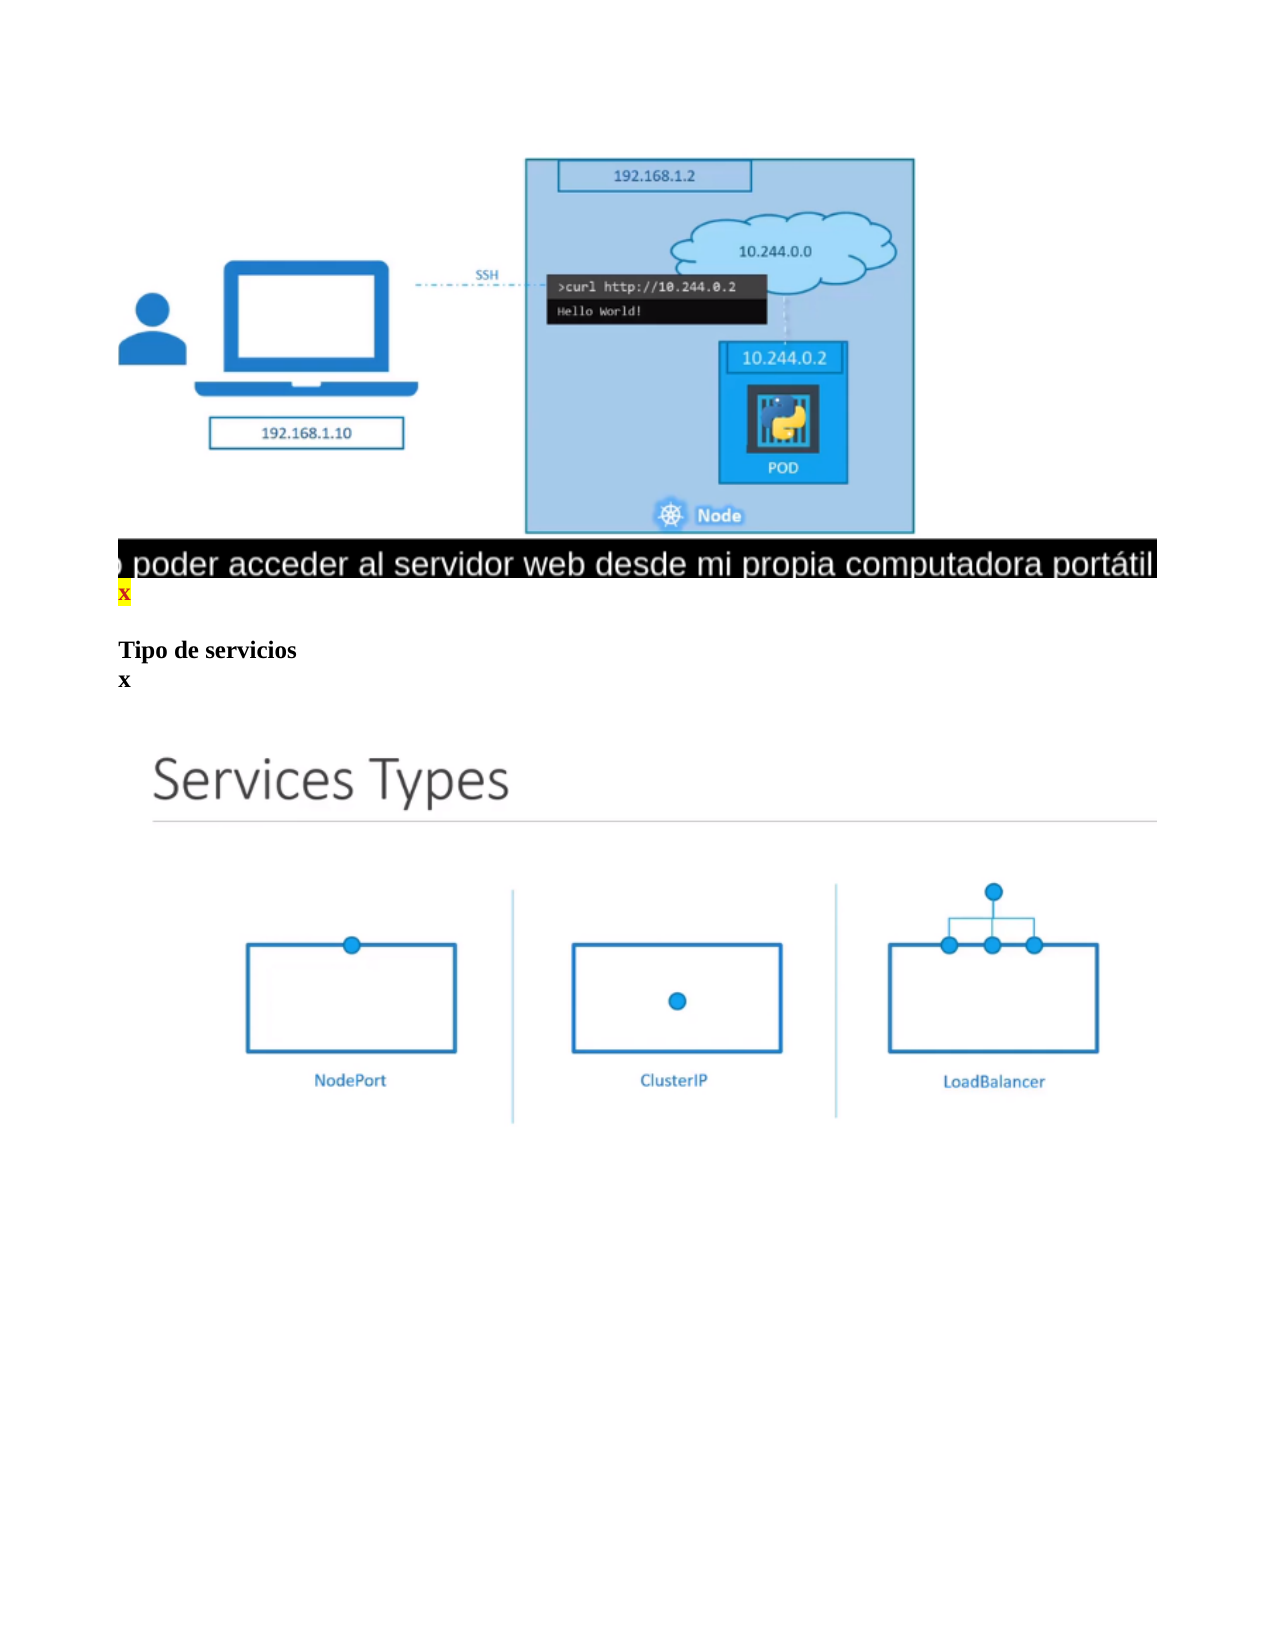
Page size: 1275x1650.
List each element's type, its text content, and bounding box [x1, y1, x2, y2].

picture [118, 118, 1157, 578]
text x [118, 578, 1157, 606]
picture [118, 750, 1157, 1168]
text x [118, 664, 1157, 692]
text Tipo de servicios [118, 635, 1157, 664]
